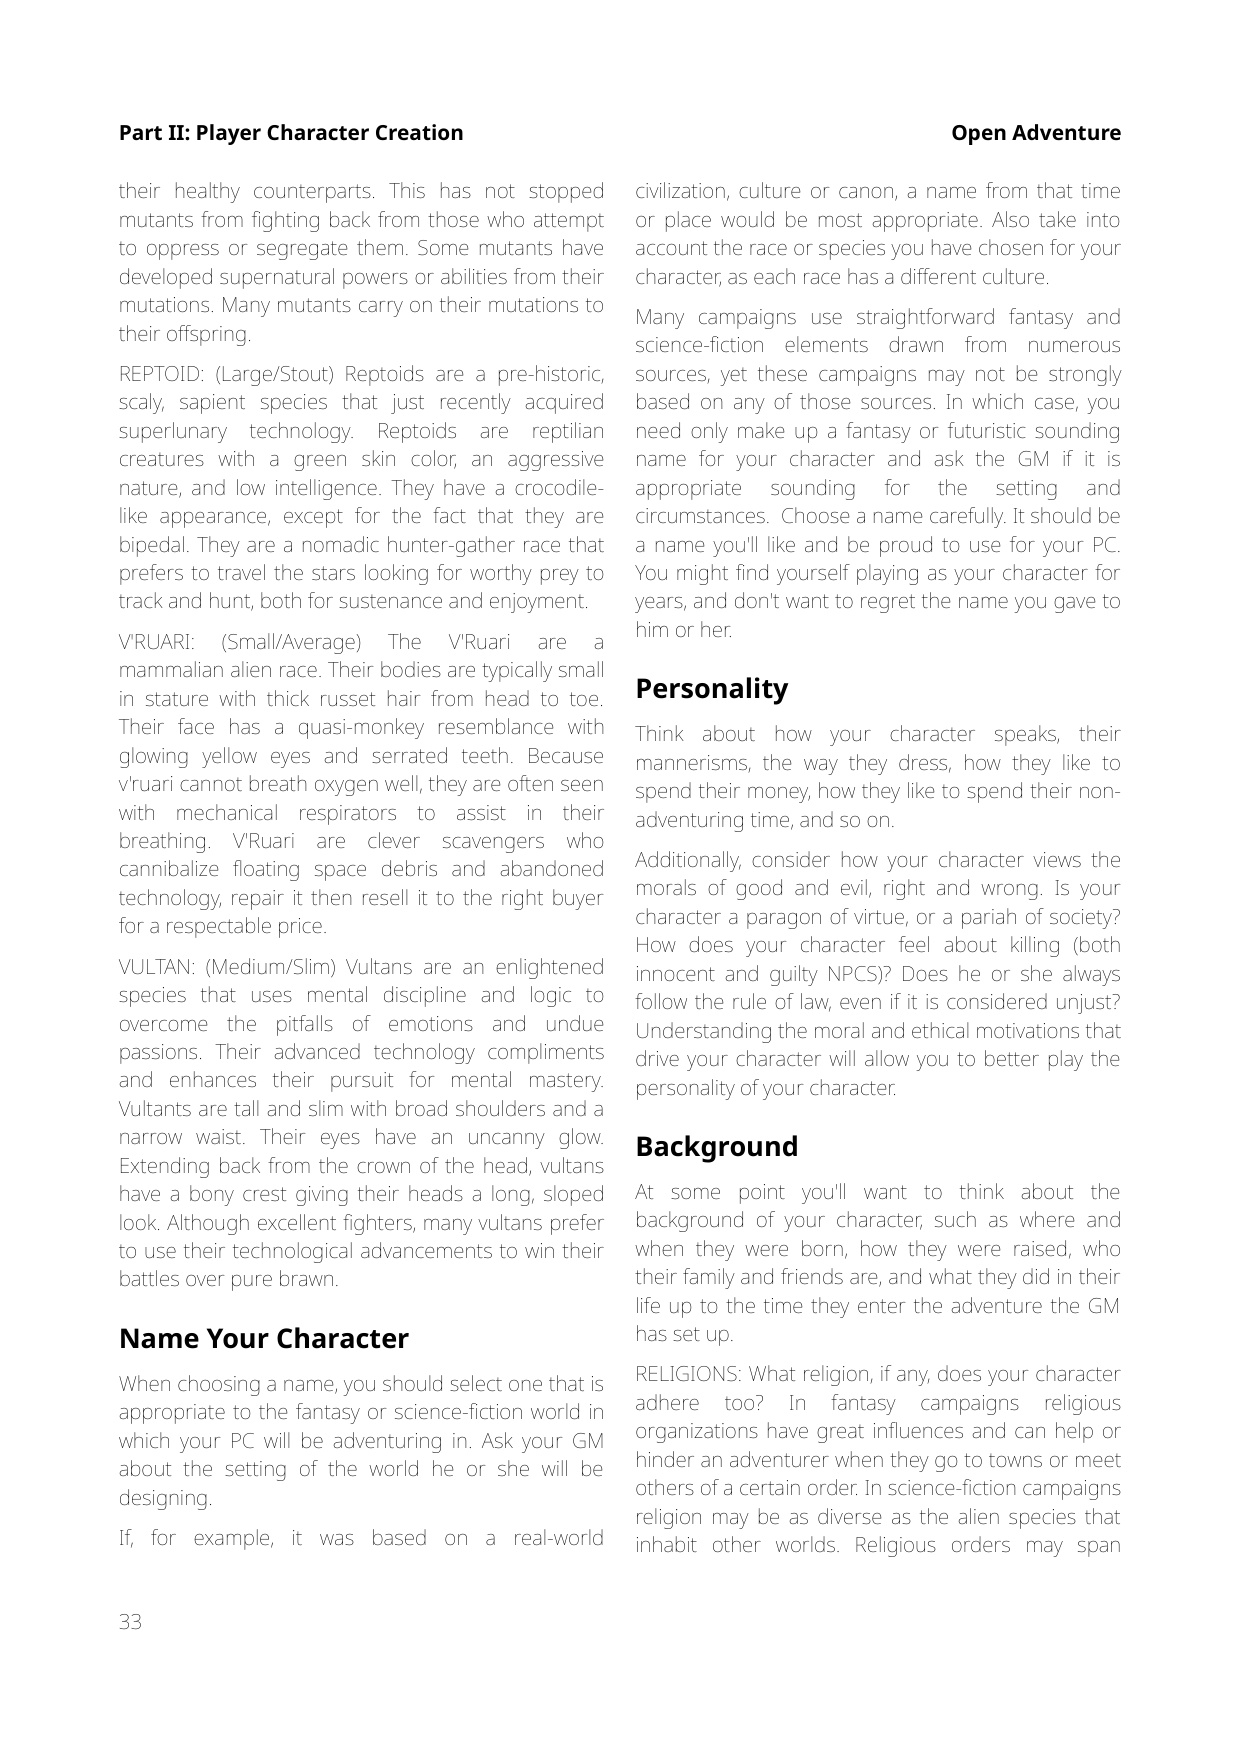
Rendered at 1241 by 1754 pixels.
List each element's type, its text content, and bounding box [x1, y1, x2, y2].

text Many campaigns use straightforward fantasy and science-fiction elements drawn from numerous sources, yet these campaigns may not be strongly based on any of those sources. In which case, you need only make up a fantasy or futuristic sounding name for your character and ask the GM if it is appropriate sounding for the setting and circumstances. Choose a name carefully. It should be a name you'll like and be proud to use for your PC. You might find yourself playing as your character for years, and don't want to regret the name you gave to him or her. [635, 302, 1122, 643]
text RELIGIONS: What religion, if any, does your character adhere too? In fantasy campaigns religious organizations have great influences and can help or hinder an adventurer when they go to towns or meet others of a certain order. In science-fiction campaigns religion may be as diverse as the alien species that inhabit other worlds. Religious orders may span [635, 1359, 1122, 1559]
text If, for example, it was based on a real-world [118, 1523, 605, 1552]
text V'RUARI: (Small/Average) The V'Ruari are a mammalian alien race. Their bodies are typically small in stature with thick russet hair from head to toe. Their face has a quasi-monkey resemblance with glowing yellow eyes and serrated teeth. Because v'ruari cannot breath oxygen well, they are often seen with mechanical respirators to assist in their breathing. V'Ruari are clever scavengers who cannibalize floating space debris and abandoned technology, repair it then resell it to the right buyer for a respectable price. [118, 627, 605, 940]
text When choosing a name, you should select one that is appropriate to the fantasy or science-fiction world in which your PC will be adventuring in. Ask your GM about the setting of the world he or she will be designing. [118, 1369, 605, 1511]
subtitle Personality [635, 670, 1122, 707]
subtitle Name Your Character [118, 1319, 605, 1356]
subtitle Background [635, 1128, 1122, 1164]
text Additionally, consider how your character views the morals of good and evil, right and wrong. Is your character a paragon of virtue, or a pariah of society? How does your character feel about killing (both innocent and guilty NPCS)? Does he or she always follow the rule of law, even if it is considered unjust? Understanding the moral and ethical motivations that drive your character will allow you to better play the personality of your character. [635, 845, 1122, 1101]
text REPTOID: (Large/Stout) Reptoids are a pre-historic, scaly, sapient species that just recently acquired superlunary technology. Reptoids are reptilian creatures with a green skin color, an aggressive nature, and low intelligence. They have a crocodile-like appearance, except for the fact that they are bipedal. They are a nomadic hunter-gather race that prefers to travel the stars looking for worthy prey to track and hunt, both for sustenance and enjoyment. [118, 359, 605, 615]
text their healthy counterparts. This has not stopped mutants from fighting back from those who attempt to oppress or segregate them. Some mutants have developed supernatural powers or abilities from their mutations. Many mutants carry on their mutations to their offspring. [118, 176, 605, 347]
text At some point you'll want to think about the background of your character, such as where and when they were born, how they were raised, who their family and friends are, and what they did in their life up to the time they enter the adventure the GM has set up. [635, 1177, 1122, 1348]
text Think about how your character speaks, their mannerisms, the way they dress, how they like to spend their money, how they like to spend their non-adventuring time, and so on. [635, 719, 1122, 833]
text VULTAN: (Medium/Slim) Vultans are an enlightened species that uses mental discipline and logic to overcome the pitfalls of emotions and undue passions. Their advanced technology compliments and enhances their pursuit for mental mastery. Vultants are tall and slim with broad shoulders and a narrow waist. Their eyes have an uncanny glow. Extending back from the crown of the head, vultans have a bony crest giving their heads a long, sloped look. Although excellent fighters, many vultans prefer to use their technological advancements to win their battles over pure brawn. [118, 952, 605, 1293]
text civilization, culture or canon, a name from that time or place would be most appropriate. Also take into account the race or species you have chosen for your character, as each race has a different culture. [635, 176, 1122, 290]
